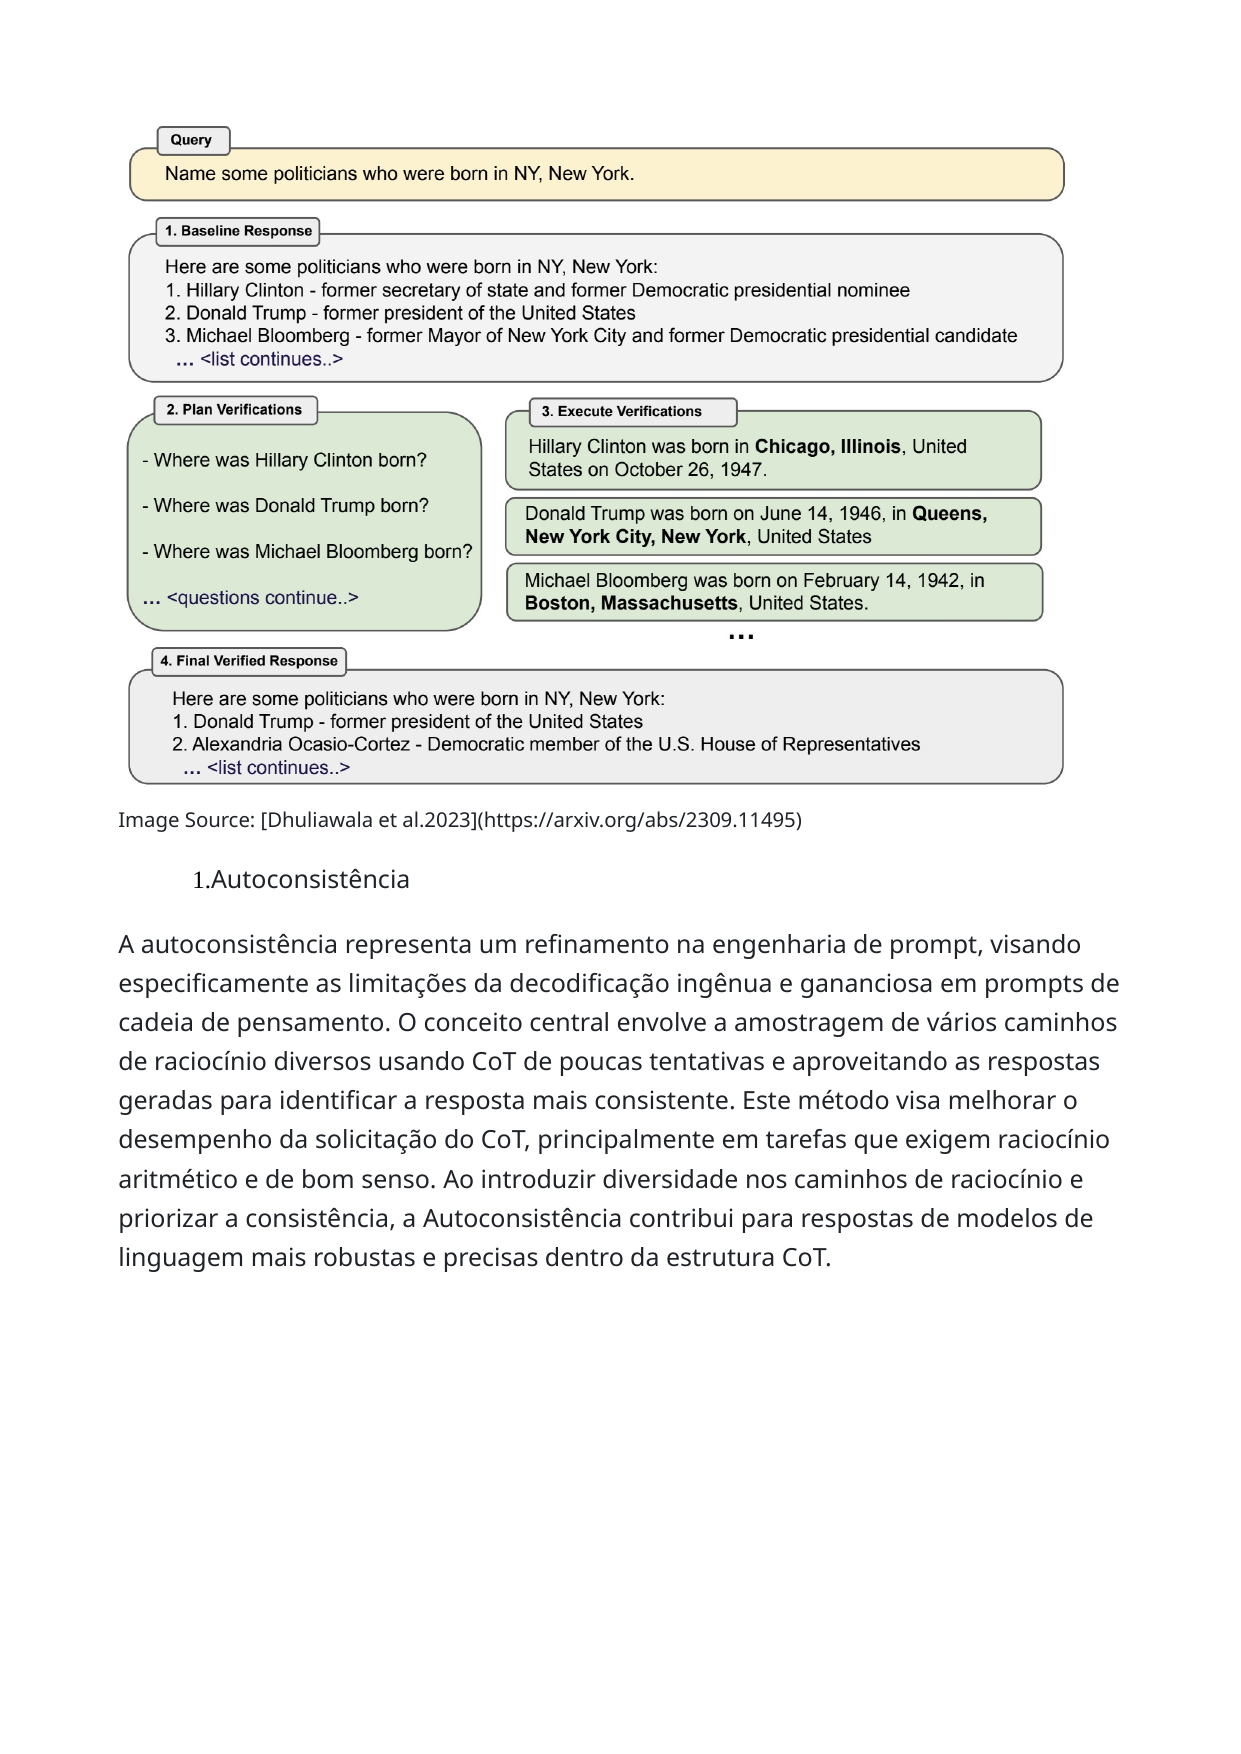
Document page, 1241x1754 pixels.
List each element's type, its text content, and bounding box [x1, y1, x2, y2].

text Image Source: [Dhuliawala et al.2023](https://arxiv.org/abs/2309.11495) [118, 118, 1122, 833]
list Autoconsistência [118, 862, 1122, 896]
picture [118, 118, 1074, 794]
text A autoconsistência representa um refinamento na engenharia de prompt, visando especificamente as limitações da decodificação ingênua e gananciosa em prompts de cadeia de pensamento. O conceito central envolve a amostragem de vários caminhos de raciocínio diversos usando CoT de poucas tentativas e aproveitando as respostas geradas para identificar a resposta mais consistente. Este método visa melhorar o desempenho da solicitação do CoT, principalmente em tarefas que exigem raciocínio aritmético e de bom senso. Ao introduzir diversidade nos caminhos de raciocínio e priorizar a consistência, a Autoconsistência contribui para respostas de modelos de linguagem mais robustas e precisas dentro da estrutura CoT. [118, 926, 1122, 1274]
